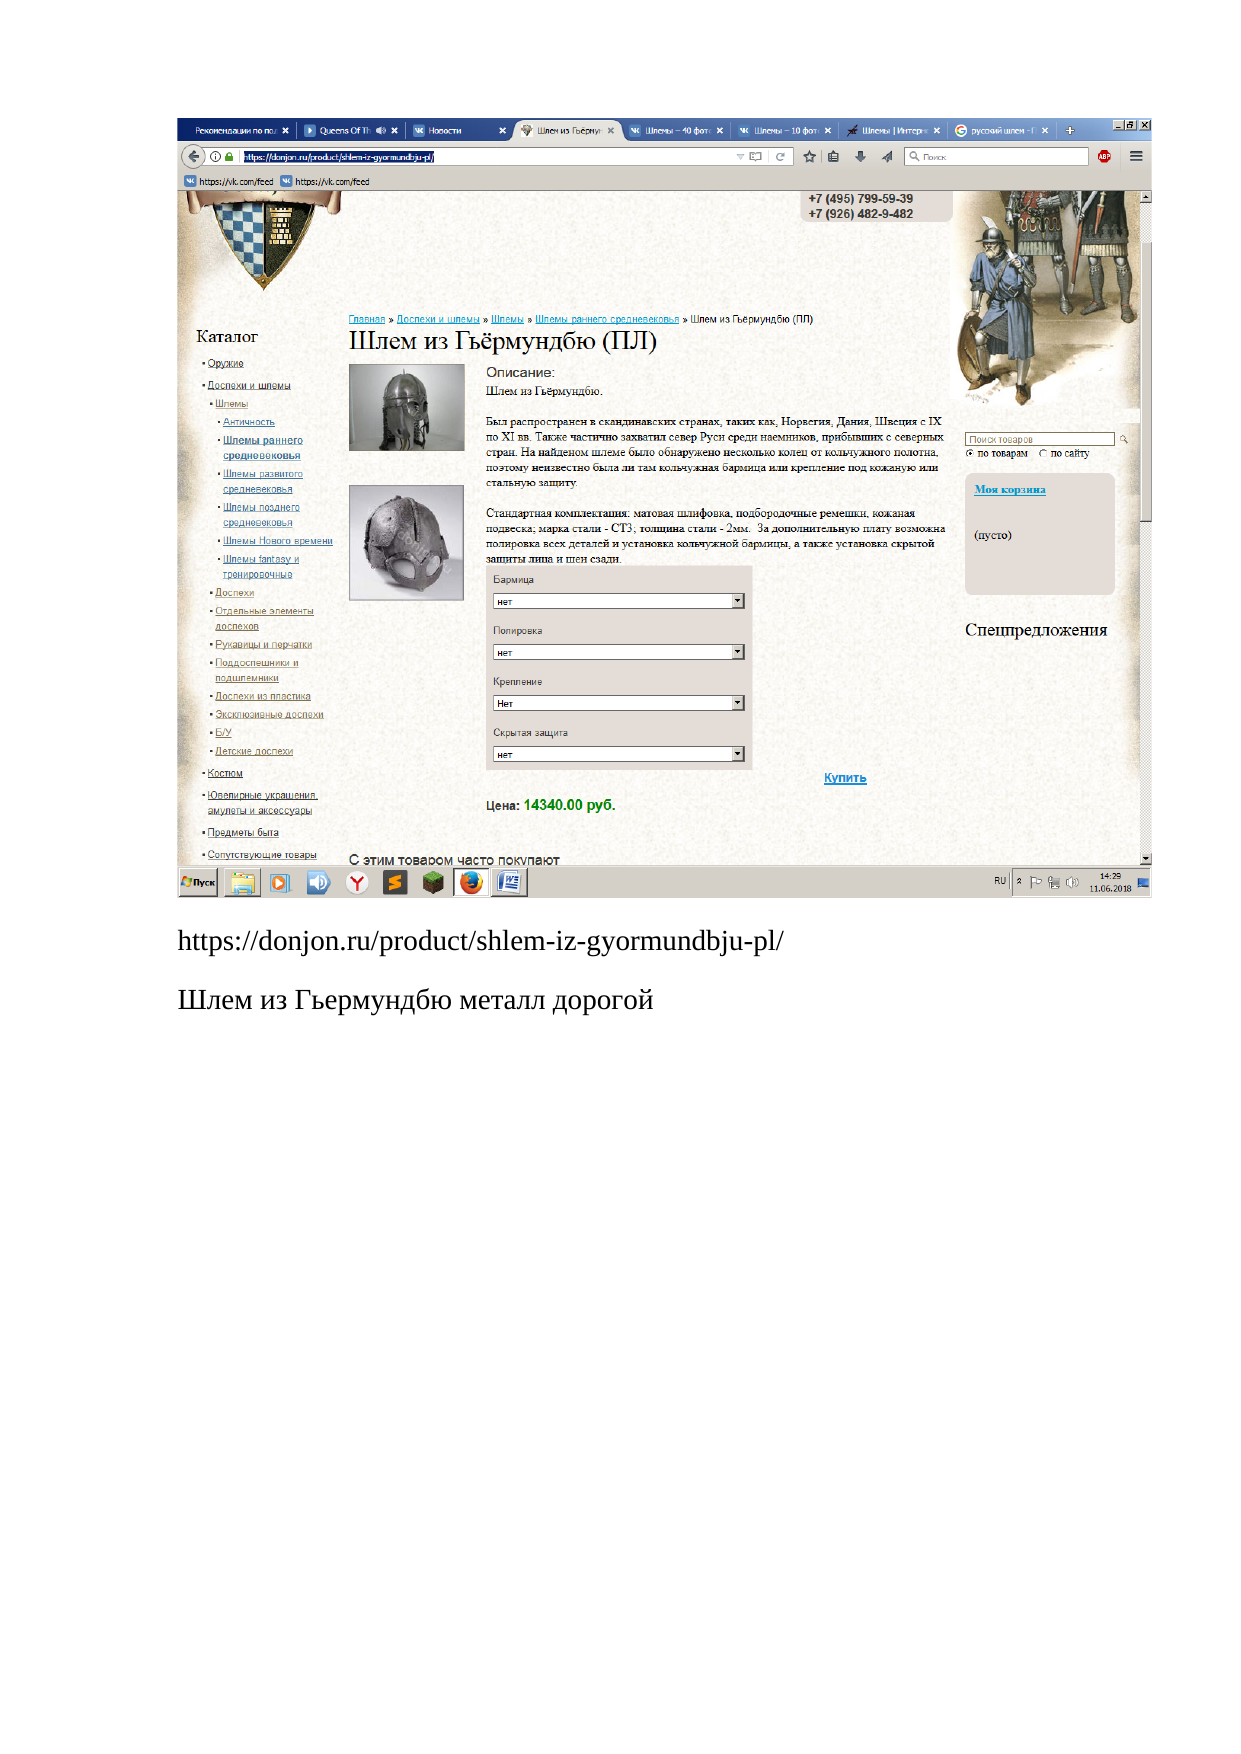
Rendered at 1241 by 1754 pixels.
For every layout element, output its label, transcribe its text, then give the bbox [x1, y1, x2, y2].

text https://donjon.ru/product/shlem-iz-gyormundbju-pl/ [177, 923, 1152, 956]
text Шлем из Гьермундбю металл дорогой [177, 982, 1152, 1016]
picture [177, 118, 1152, 898]
